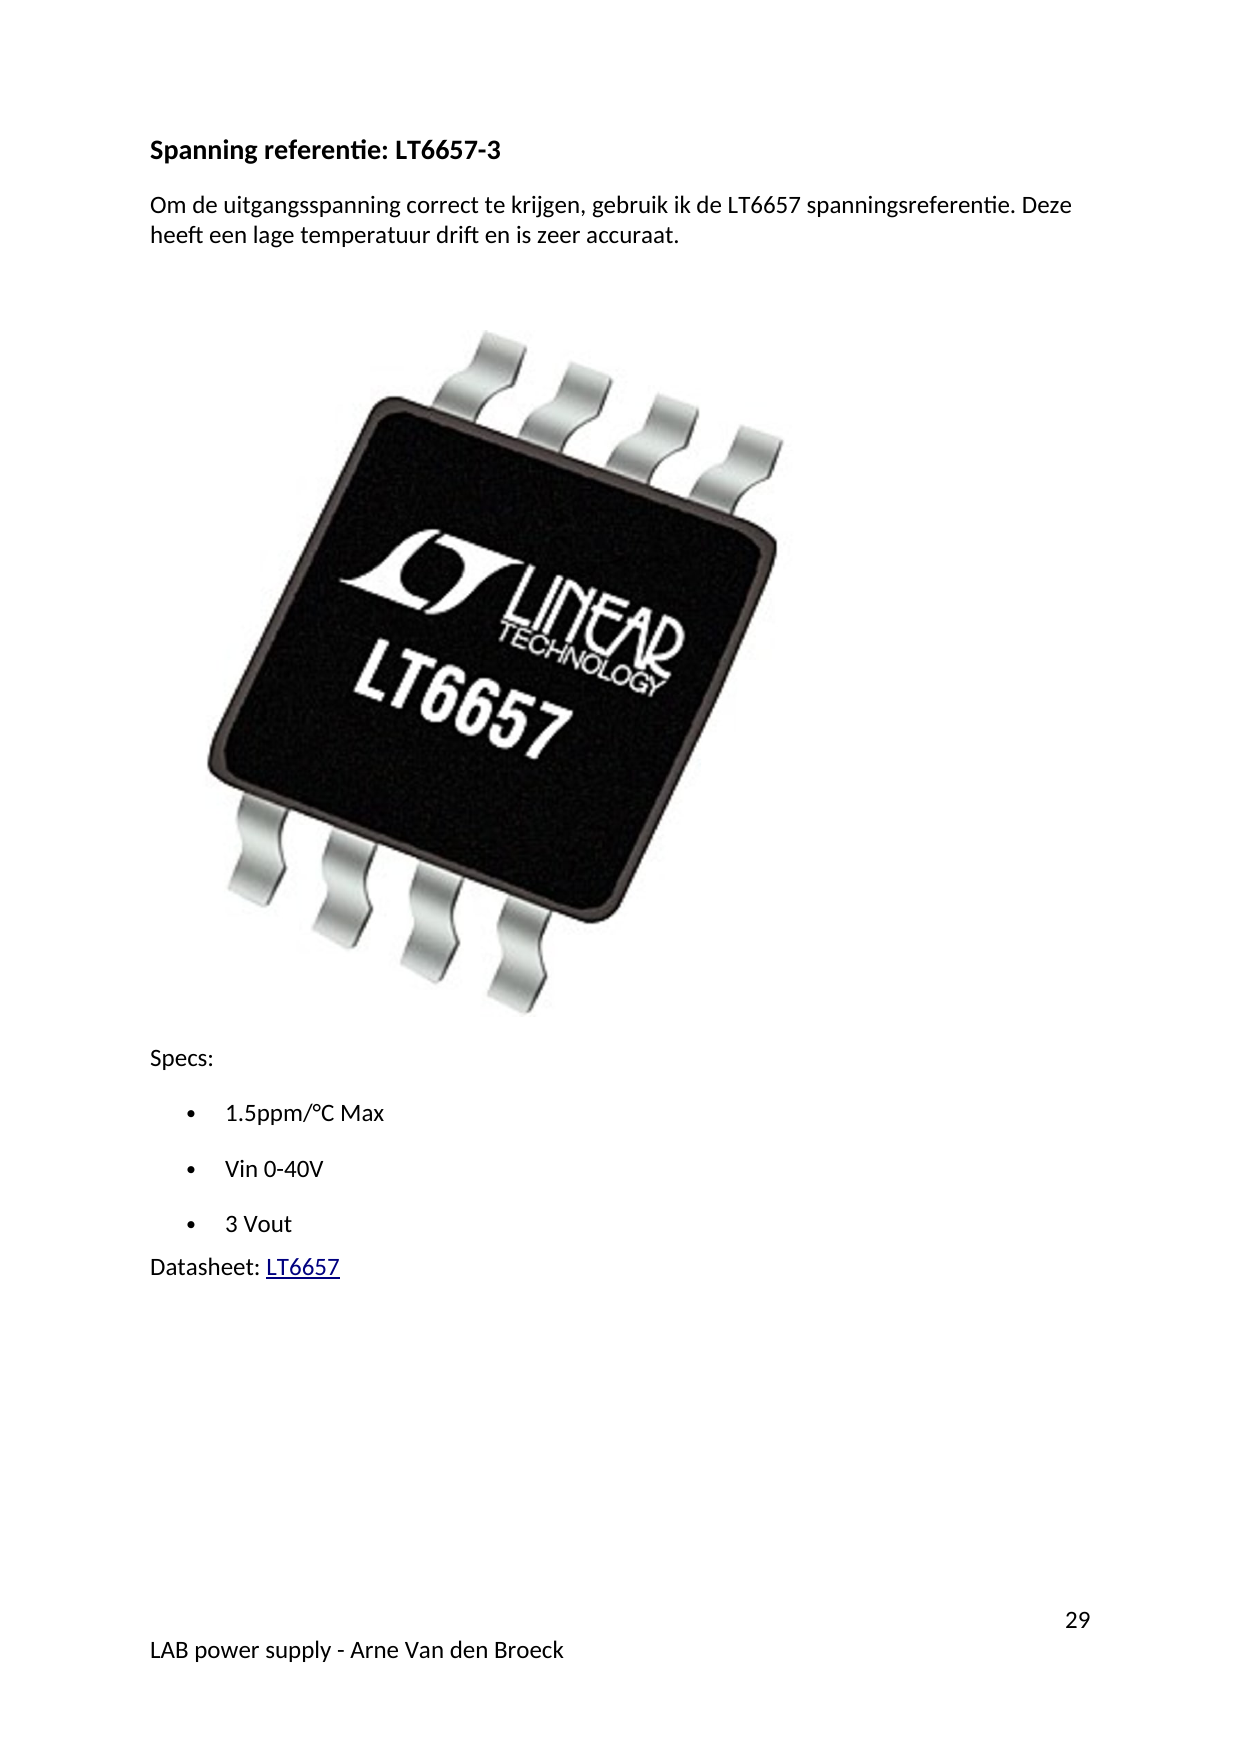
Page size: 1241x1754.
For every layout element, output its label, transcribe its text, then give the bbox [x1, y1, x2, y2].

text Datasheet: LT6657 [150, 1251, 1090, 1282]
subtitle Spanning referentie: LT6657-3 [150, 132, 1090, 166]
list 3 Vout [187, 1208, 1090, 1239]
text Specs: [150, 1042, 1090, 1072]
list 1.5ppm/°C Max [187, 1097, 1090, 1128]
list Vin 0-40V [187, 1153, 1090, 1183]
text Om de uitgangsspanning correct te krijgen, gebruik ik de LT6657 spanningsreferentie. Deze heeft een lage temperatuur drift en is zeer accuraat. [150, 189, 1090, 250]
